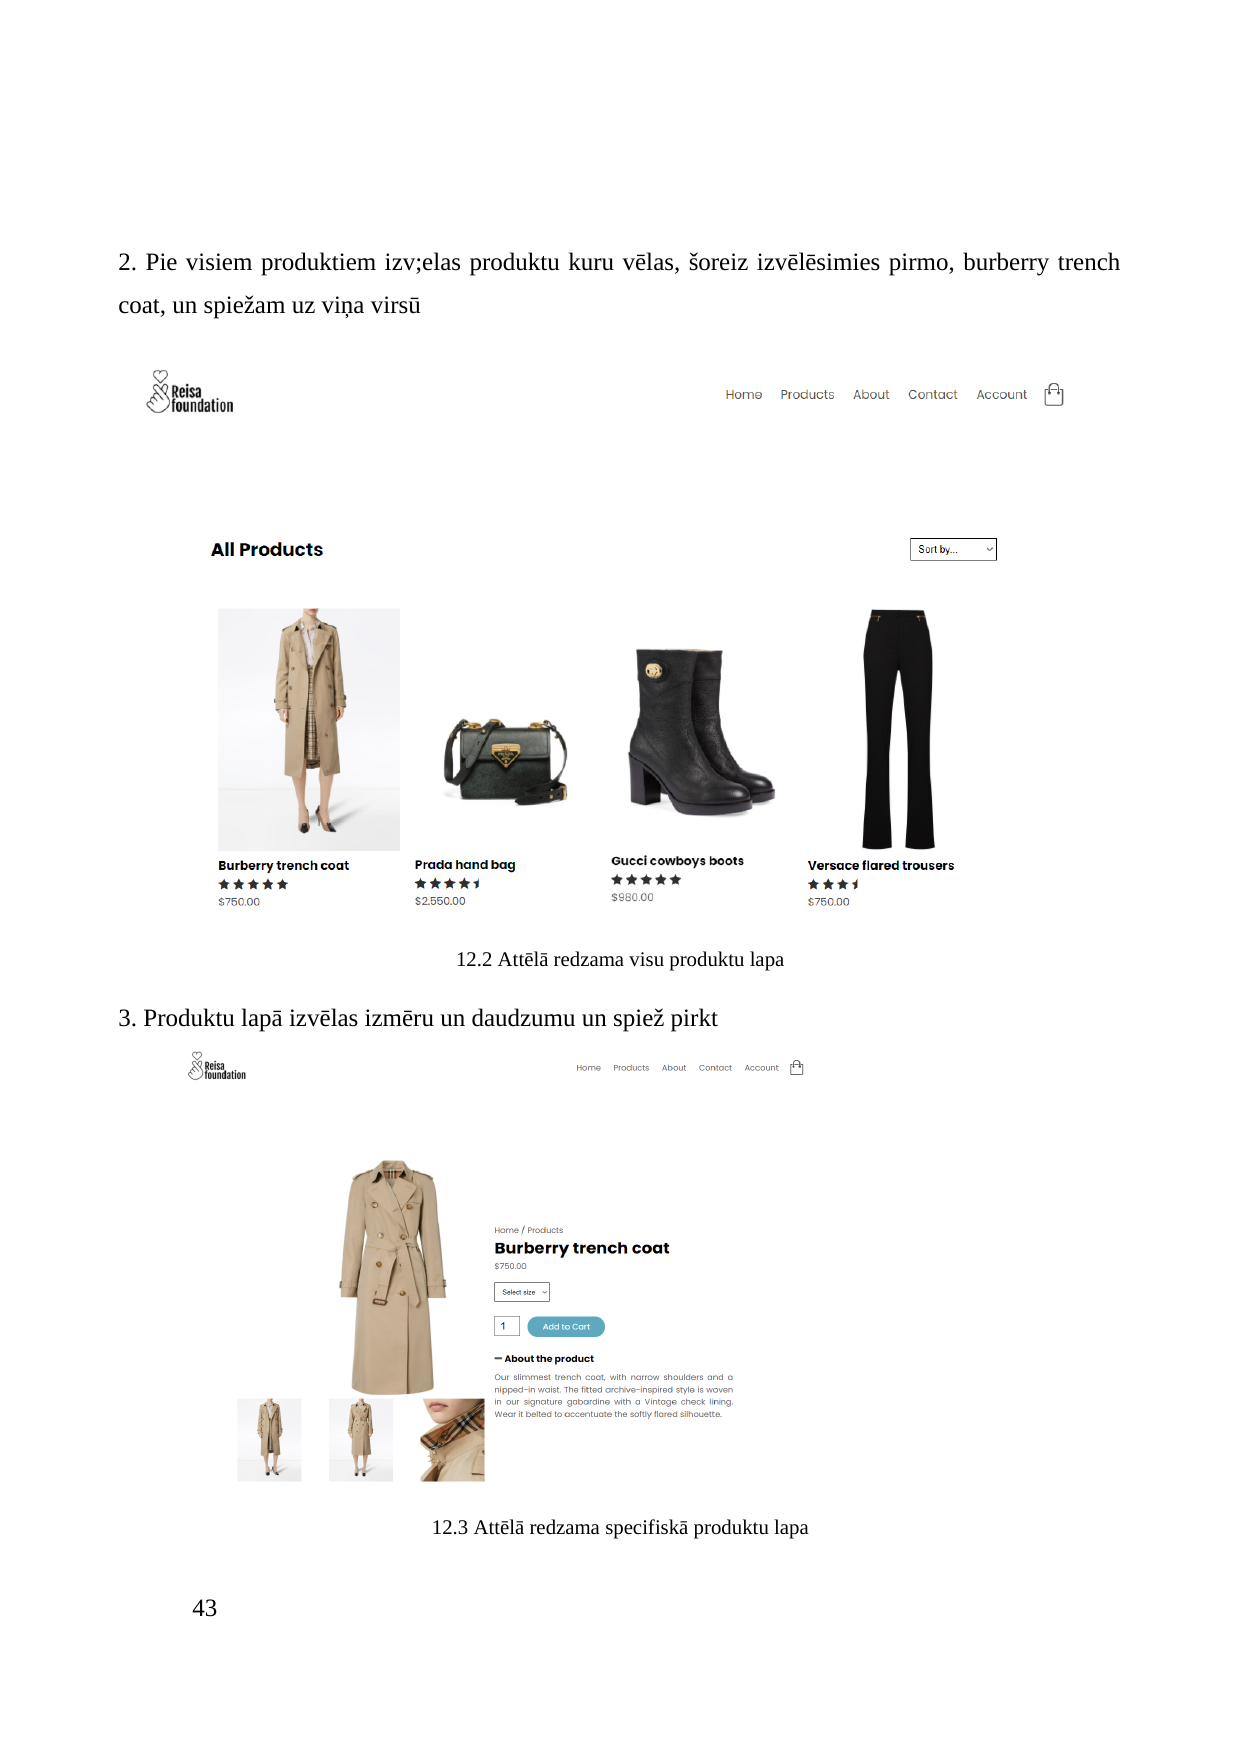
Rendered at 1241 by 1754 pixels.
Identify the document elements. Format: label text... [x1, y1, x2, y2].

text 2. Pie visiem produktiem izv;elas produktu kuru vēlas, šoreiz izvēlēsimies pirmo, burberry trench coat, un spiežam uz viņa virsū [118, 247, 1122, 319]
picture [118, 354, 1123, 935]
text 12.3 Attēlā redzama specifiskā produktu lapa [118, 1515, 1122, 1539]
picture [162, 1039, 821, 1501]
text 12.2 Attēlā redzama visu produktu lapa [118, 935, 1122, 971]
text 3. Produktu lapā izvēlas izmēru un daudzumu un spiež pirkt [118, 1003, 1122, 1032]
